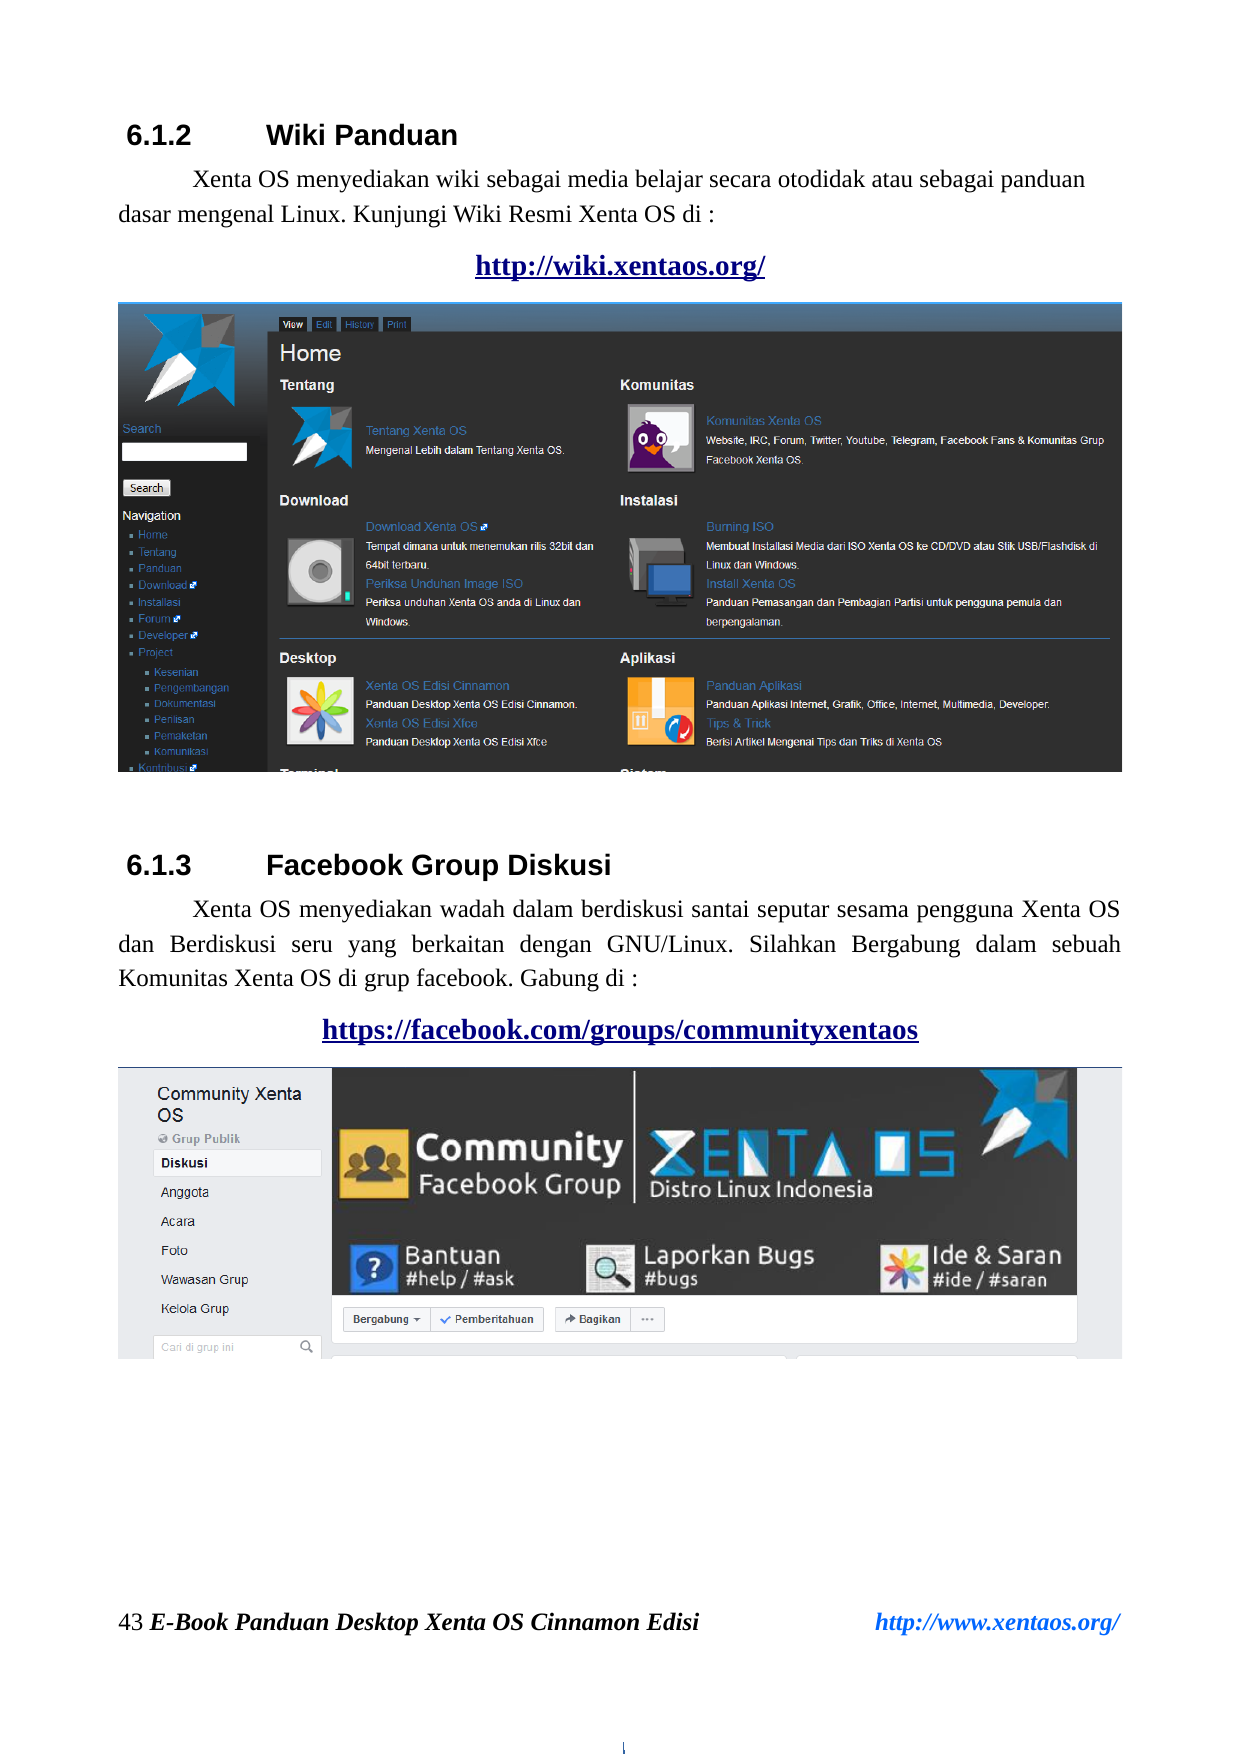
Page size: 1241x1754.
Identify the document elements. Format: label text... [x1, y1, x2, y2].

picture [118, 302, 1123, 772]
picture [118, 1067, 1123, 1359]
text Xenta OS menyediakan wiki sebagai media belajar secara otodidak atau sebagai panduan dasar mengenal Linux. Kunjungi Wiki Resmi Xenta OS di : [118, 164, 1122, 228]
text Xenta OS menyediakan wadah dalam berdiskusi santai seputar sesama pengguna Xenta OS dan Berdiskusi seru yang berkaitan dengan GNU/Linux. Silahkan Bergabung dalam sebuah Komunitas Xenta OS di grup facebook. Gabung di : [118, 894, 1122, 992]
text http://wiki.xentaos.org/ [118, 248, 1122, 281]
subtitle Facebook Group Diskusi [118, 848, 1122, 882]
subtitle Wiki Panduan [118, 118, 1122, 152]
text https://facebook.com/groups/communityxentaos [118, 1012, 1122, 1046]
